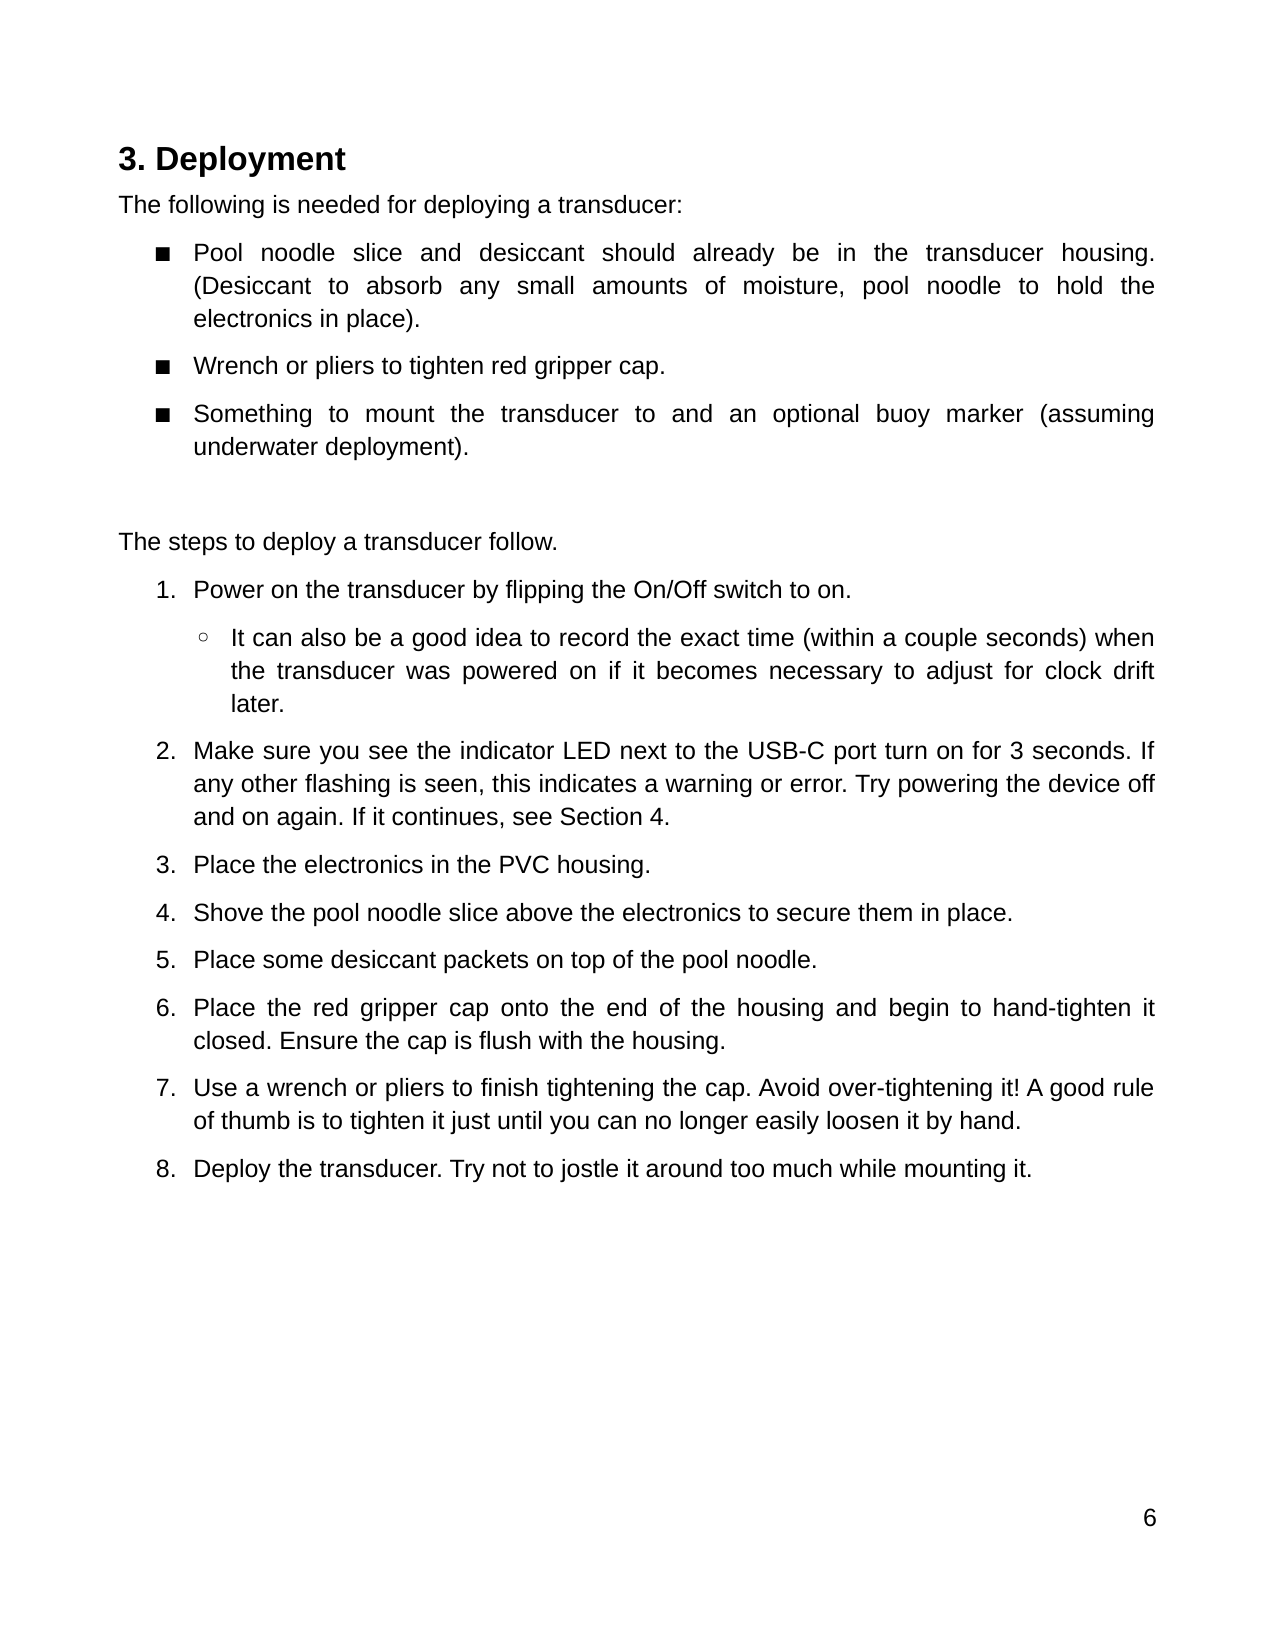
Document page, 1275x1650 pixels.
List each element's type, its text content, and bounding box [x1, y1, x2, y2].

list Wrench or pliers to tighten red gripper cap. [156, 351, 1157, 380]
text The following is needed for deploying a transducer: [118, 190, 1157, 219]
list Deploy the transducer. Try not to jostle it around too much while mounting it. [156, 1154, 1157, 1183]
list Place some desiccant packets on top of the pool noodle. [156, 945, 1157, 974]
list Make sure you see the indicator LED next to the USB-C port turn on for 3 seconds. If any other flashing is seen, this indicates a warning or error. Try powering the device off and on again. If it continues, see Section 4. [156, 736, 1157, 831]
list Shove the pool noodle slice above the electronics to secure them in place. [156, 897, 1157, 926]
list Place the red gripper cap onto the end of the housing and begin to hand-tighten it closed. Ensure the cap is flush with the housing. [156, 993, 1157, 1054]
list Something to mount the transducer to and an optional buoy marker (assuming underwater deployment). [156, 399, 1157, 461]
list Pool noodle slice and desiccant should already be in the transducer housing. (Desiccant to absorb any small amounts of moisture, pool noodle to hold the electronics in place). [156, 237, 1157, 332]
list Power on the transducer by flipping the On/Off switch to on. [156, 575, 1157, 604]
list Use a wrench or pliers to finish tightening the cap. Avoid over-tightening it! A good rule of thumb is to tighten it just until you can no longer easily loosen it by hand. [156, 1073, 1157, 1135]
subtitle 3. Deployment [118, 139, 1157, 177]
list Place the electronics in the PVC housing. [156, 850, 1157, 879]
list It can also be a good idea to record the exact time (within a couple seconds) when the transducer was powered on if it becomes necessary to adjust for clock drift later. [193, 622, 1157, 717]
text The steps to deploy a transducer follow. [118, 527, 1157, 556]
